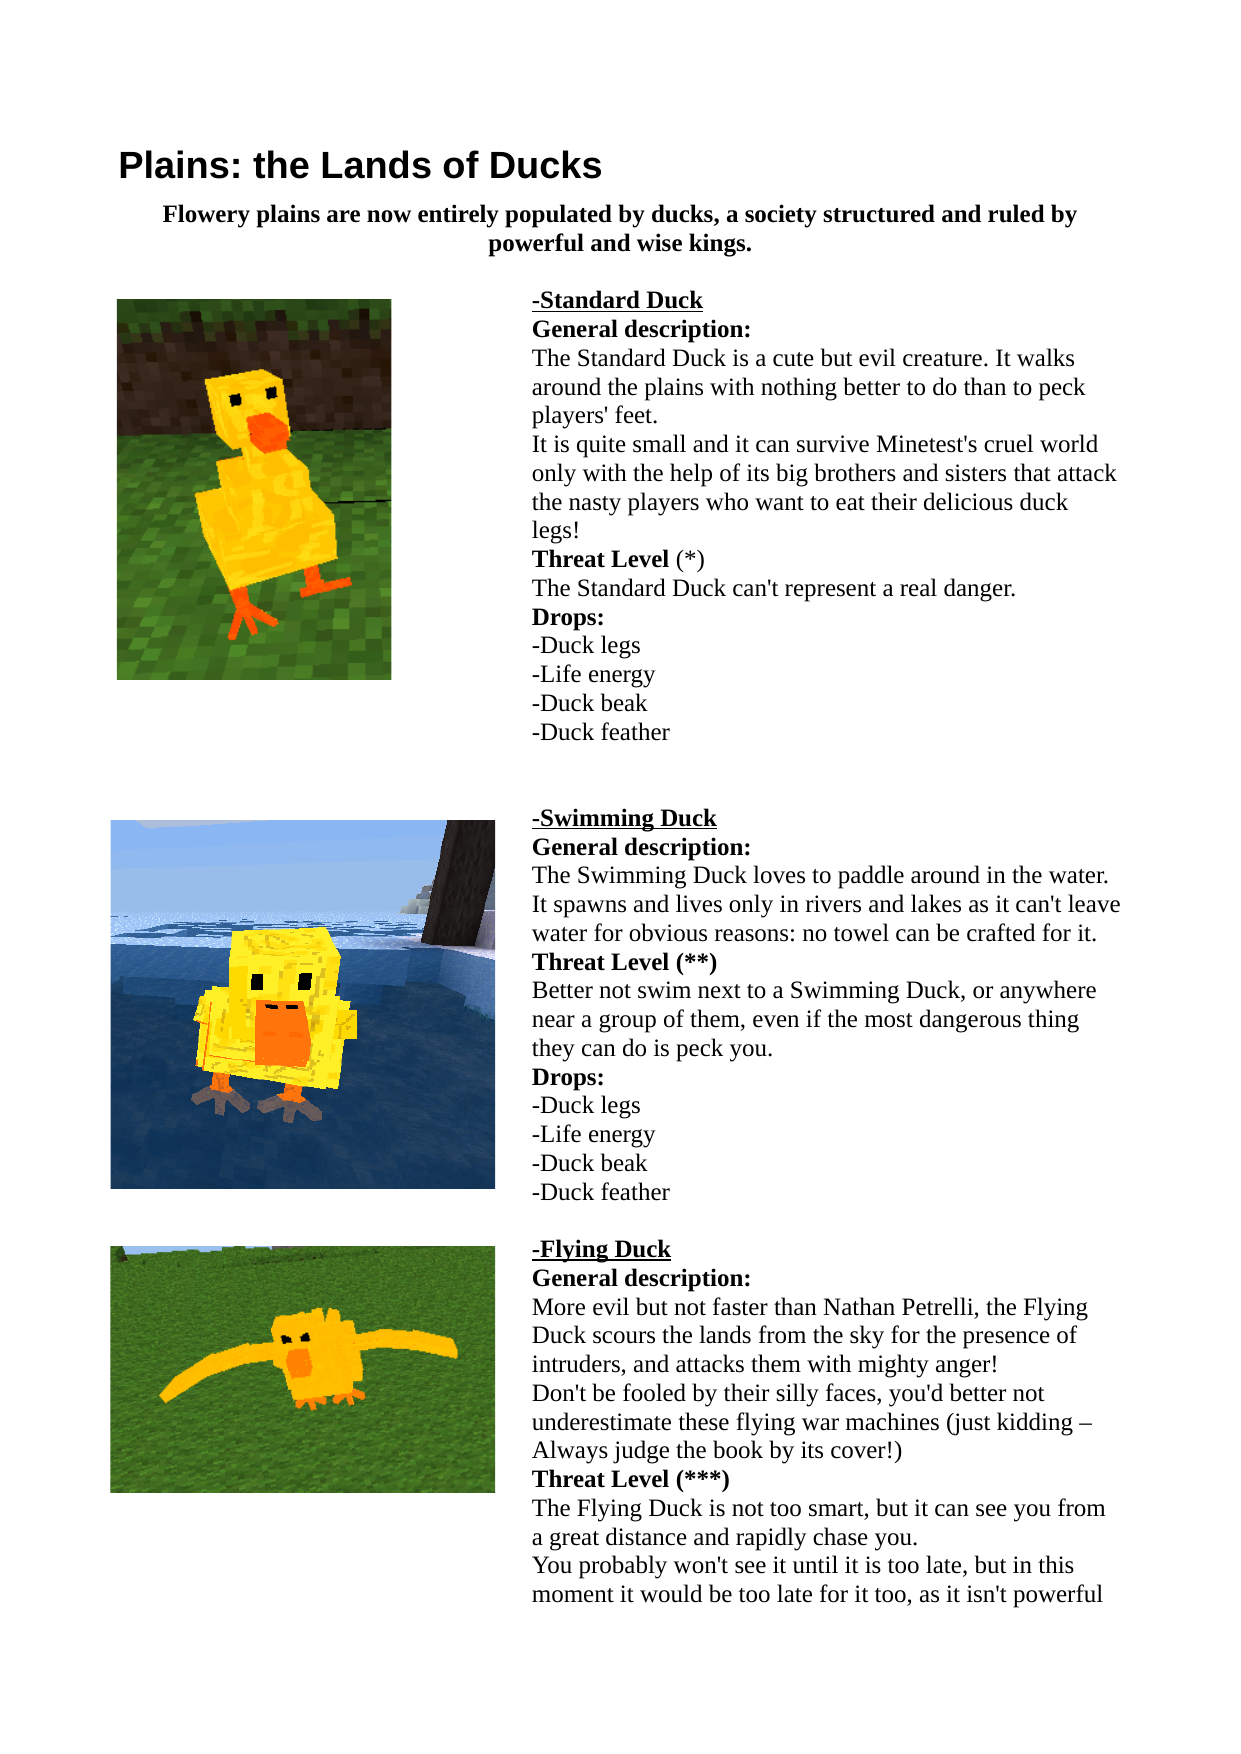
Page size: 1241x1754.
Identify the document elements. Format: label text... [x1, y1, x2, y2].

picture [110, 820, 496, 1189]
text -Swimming Duck [532, 803, 1122, 832]
text The Standard Duck is a cute but evil creature. It walks around the plains with nothing better to do than to peck players' feet. [532, 343, 1122, 429]
text It is quite small and it can survive Minetest's cruel world only with the help of its big brothers and sisters that attack the nasty players who want to eat their delicious duck legs! [532, 429, 1122, 544]
text -Duck feather [532, 1177, 1122, 1206]
text -Standard Duck [532, 286, 1122, 314]
text Drops: [532, 602, 1122, 631]
text Don't be fooled by their silly faces, you'd better not underestimate these flying war machines (just kidding – Always judge the book by its cover!) [532, 1378, 1122, 1464]
text The Standard Duck can't represent a real danger. [532, 573, 1122, 602]
text -Duck legs [532, 631, 1122, 659]
text General description: [532, 314, 1122, 343]
text Better not swim next to a Swimming Duck, or anywhere near a group of them, even if the most dangerous thing they can do is peck you. [532, 976, 1122, 1062]
text -Duck legs [532, 1091, 1122, 1119]
text General description: [532, 1263, 1122, 1292]
text More evil but not faster than Nathan Petrelli, the Flying Duck scours the lands from the sky for the presence of intruders, and attacks them with mighty anger! [532, 1292, 1122, 1378]
picture [116, 299, 392, 680]
text Threat Level (***) [532, 1464, 1122, 1493]
text Threat Level (*) [532, 544, 1122, 573]
subtitle Plains: the Lands of Ducks [118, 143, 1122, 187]
text General description: [532, 832, 1122, 861]
text Flowery plains are now entirely populated by ducks, a society structured and ruled by powerful and wise kings. [118, 199, 1122, 257]
text -Life energy [532, 1119, 1122, 1148]
picture [110, 1246, 496, 1493]
text The Flying Duck is not too smart, but it can see you from a great distance and rapidly chase you. [532, 1493, 1122, 1551]
text You probably won't see it until it is too late, but in this moment it would be too late for it too, as it isn't powerful [532, 1551, 1122, 1608]
text -Duck beak [532, 688, 1122, 717]
text Threat Level (**) [532, 947, 1122, 976]
text -Life energy [532, 659, 1122, 688]
text Drops: [532, 1062, 1122, 1091]
text The Swimming Duck loves to paddle around in the water. It spawns and lives only in rivers and lakes as it can't leave water for obvious reasons: no towel can be crafted for it. [532, 861, 1122, 947]
text -Duck feather [532, 717, 1122, 746]
text -Flying Duck [532, 1234, 1122, 1263]
text -Duck beak [532, 1148, 1122, 1177]
